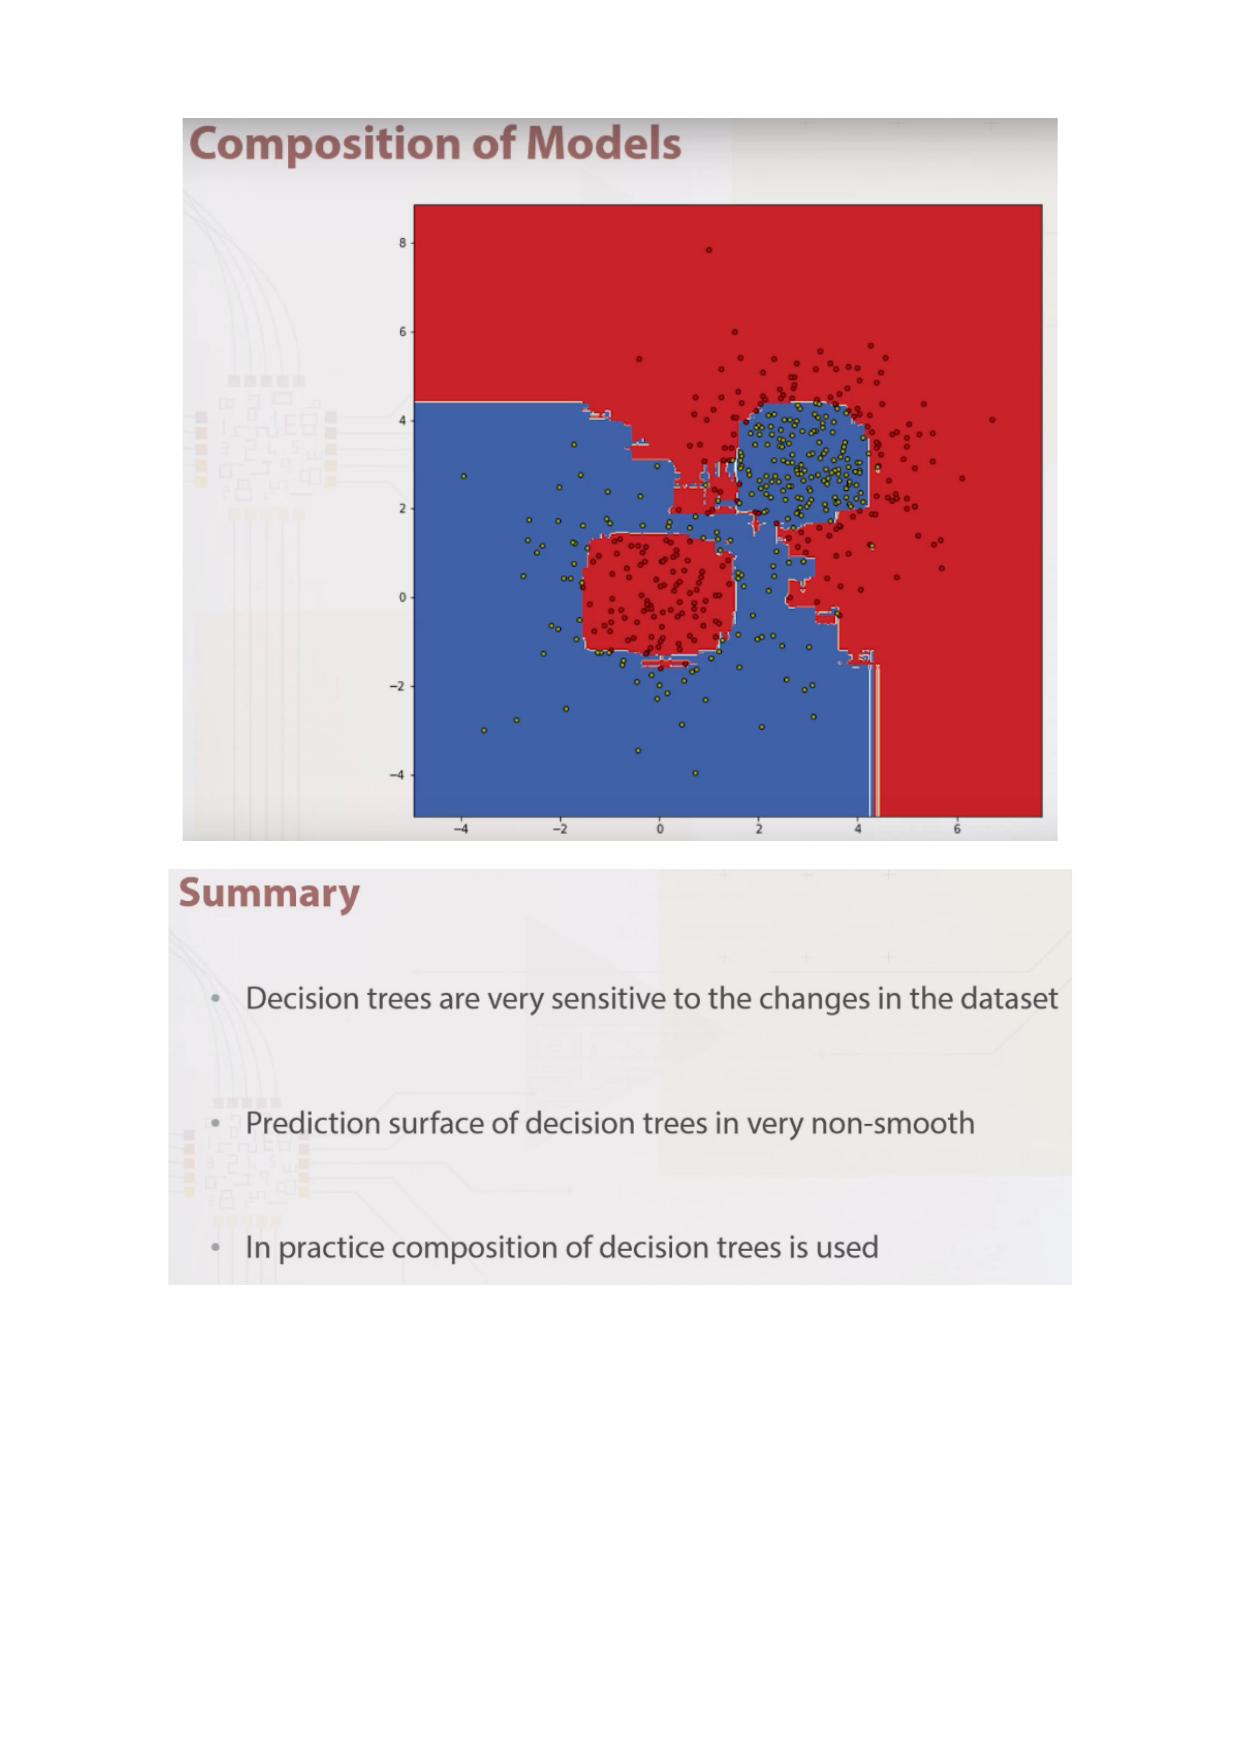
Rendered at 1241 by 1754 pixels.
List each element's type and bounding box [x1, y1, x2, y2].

picture [168, 869, 1073, 1285]
picture [182, 118, 1058, 841]
